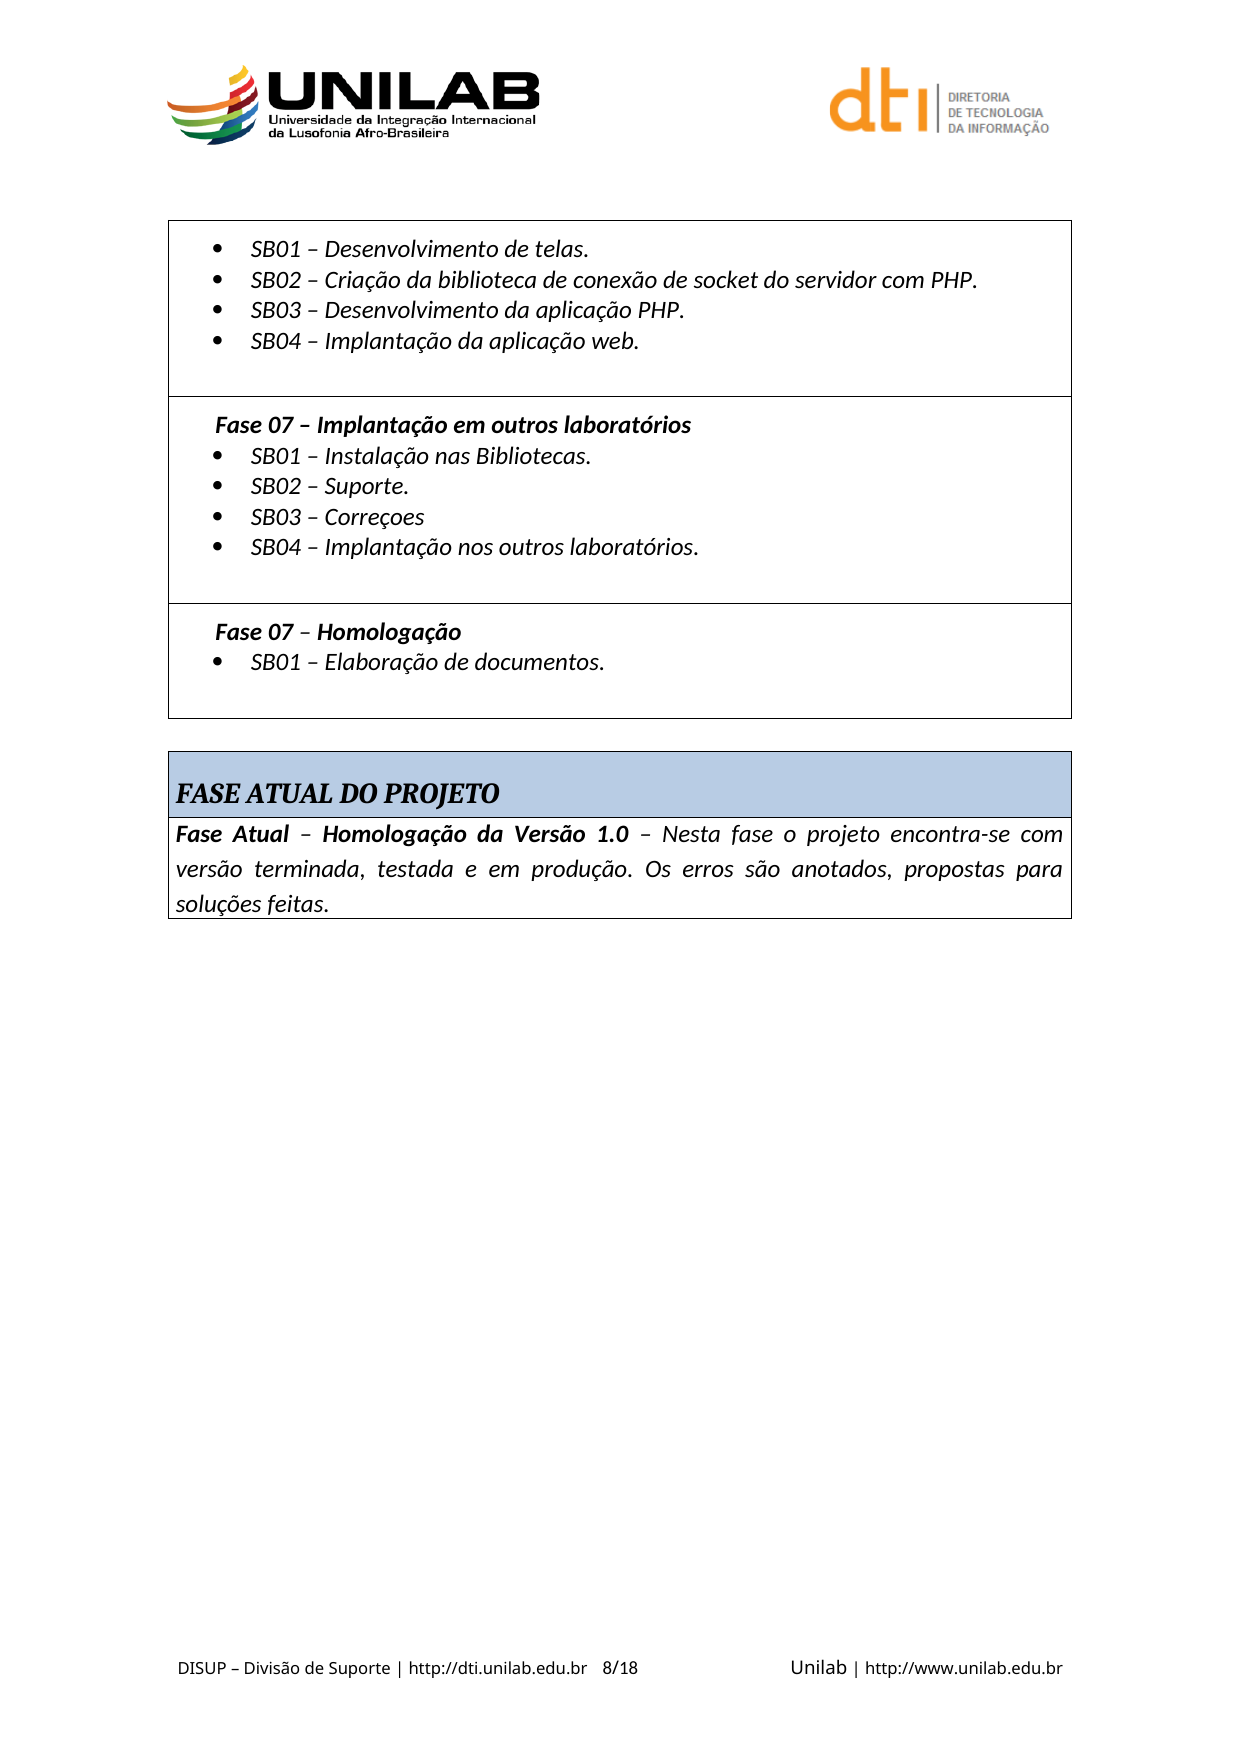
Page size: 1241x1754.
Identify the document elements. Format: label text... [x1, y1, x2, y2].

table_header FASE ATUAL DO PROJETO [169, 752, 1071, 817]
table_cell Fase 07 – Homologação SB01 – Elaboração de documentos. [169, 604, 1071, 718]
table_cell Fase Atual – Homologação da Versão 1.0 – Nesta fase o projeto encontra-se com versão terminada, testada e em produção. Os erros são anotados, propostas para soluções feitas. [169, 818, 1071, 918]
picture [829, 56, 1057, 145]
table_cell Fase 07 – Implantação em outros laboratórios SB01 – Instalação nas Bibliotecas. SB02 – Suporte. SB03 – Correçoes SB04 – Implantação nos outros laboratórios. [169, 397, 1071, 602]
table_cell Fase 06 – Administrador Web versão 1.0 SB01 – Desenvolvimento de telas. SB02 – Criação da biblioteca de conexão de socket do servidor com PHP. SB03 – Desenvolvimento da aplicação PHP. SB04 – Implantação da aplicação web. [169, 221, 1071, 396]
